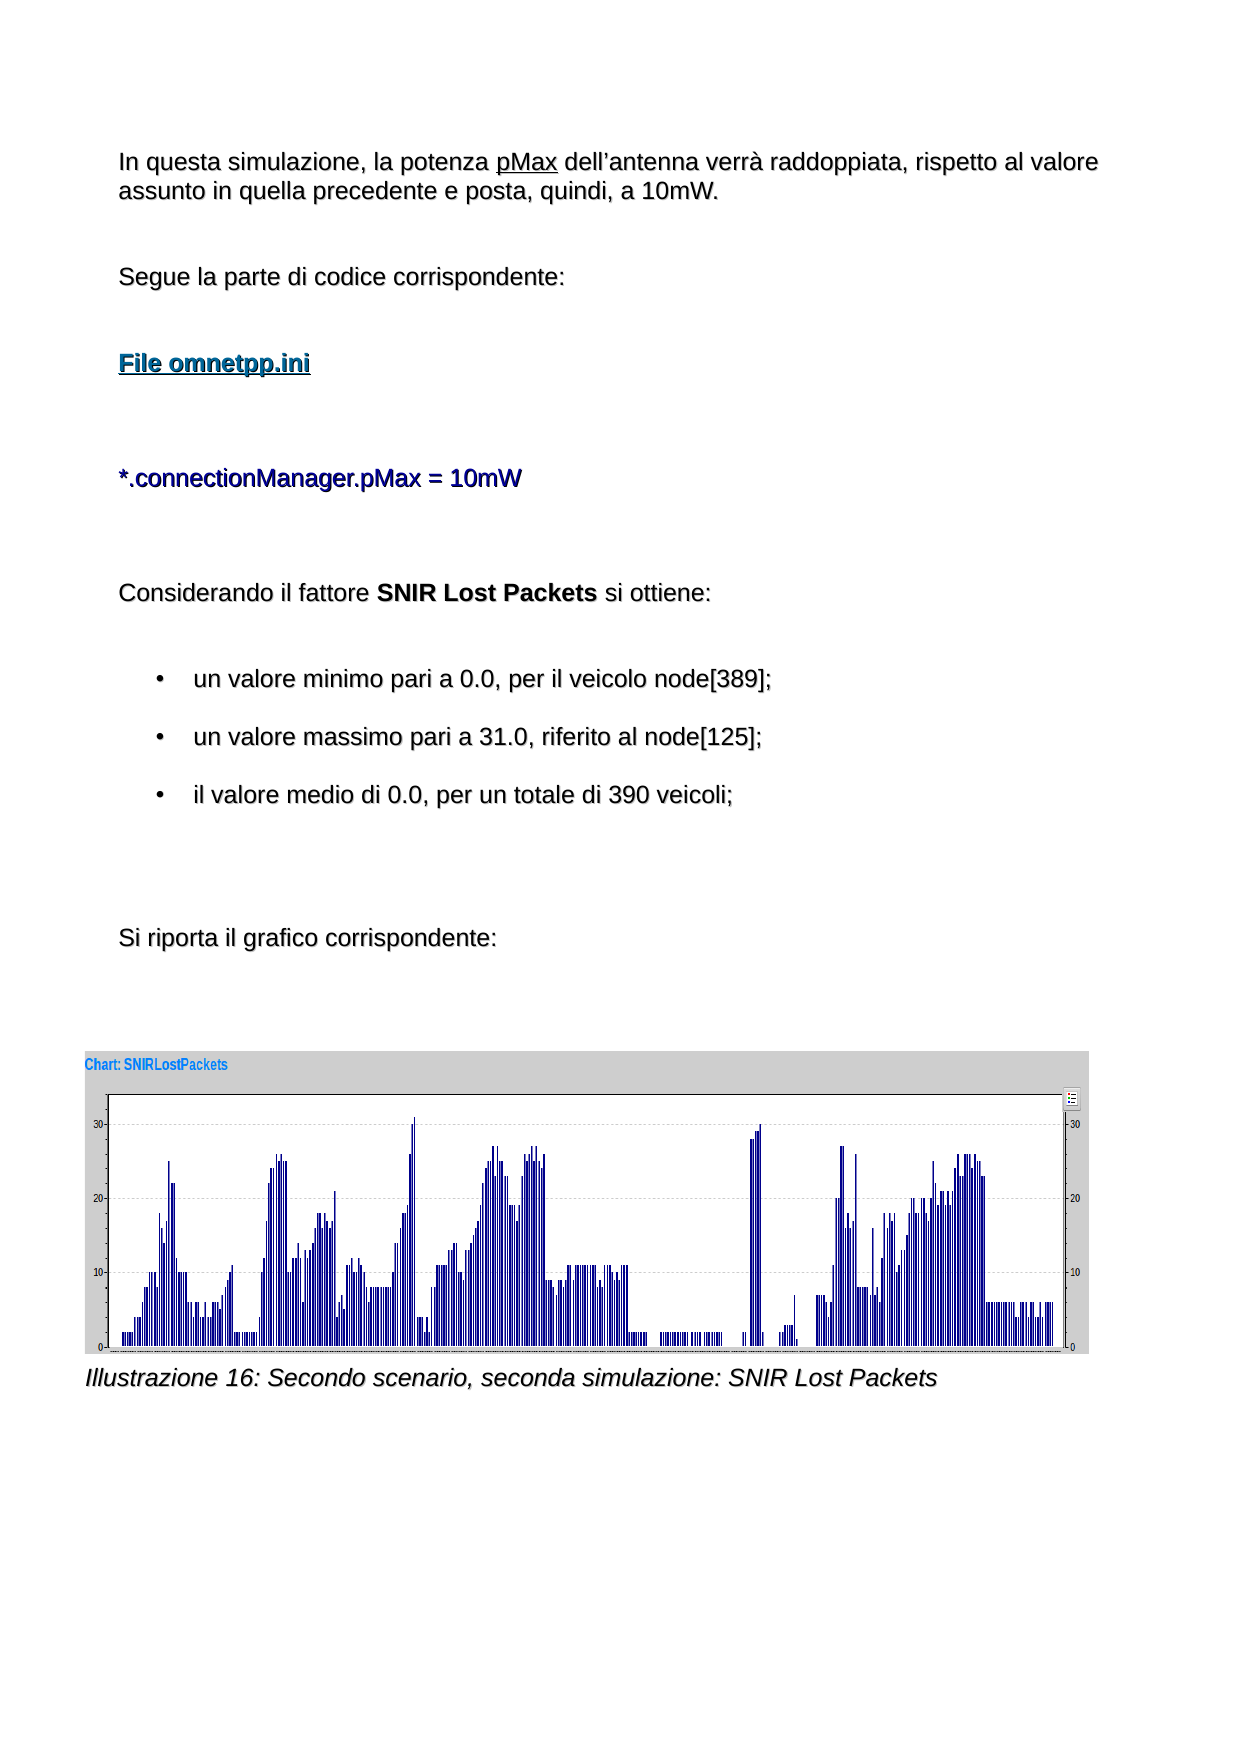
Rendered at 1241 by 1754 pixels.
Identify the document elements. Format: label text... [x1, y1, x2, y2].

text Si riporta il grafico corrispondente: [118, 923, 1122, 952]
text In questa simulazione, la potenza pMax dell’antenna verrà raddoppiata, rispetto al valore assunto in quella precedente e posta, quindi, a 10mW. [118, 147, 1122, 204]
text Considerando il fattore SNIR Lost Packets si ottiene: [118, 578, 1122, 607]
list un valore massimo pari a 31.0, riferito al node[125]; [156, 722, 1122, 751]
text *.connectionManager.pMax = 10mW [118, 463, 1122, 492]
list un valore minimo pari a 0.0, per il veicolo node[389]; [156, 664, 1122, 693]
text Illustrazione 16: Secondo scenario, seconda simulazione: SNIR Lost Packets [85, 1051, 1207, 1392]
text Segue la parte di codice corrispondente: [118, 262, 1122, 291]
list il valore medio di 0.0, per un totale di 390 veicoli; [156, 779, 1122, 808]
picture [84, 1051, 1089, 1354]
text File omnetpp.ini [118, 348, 1122, 377]
